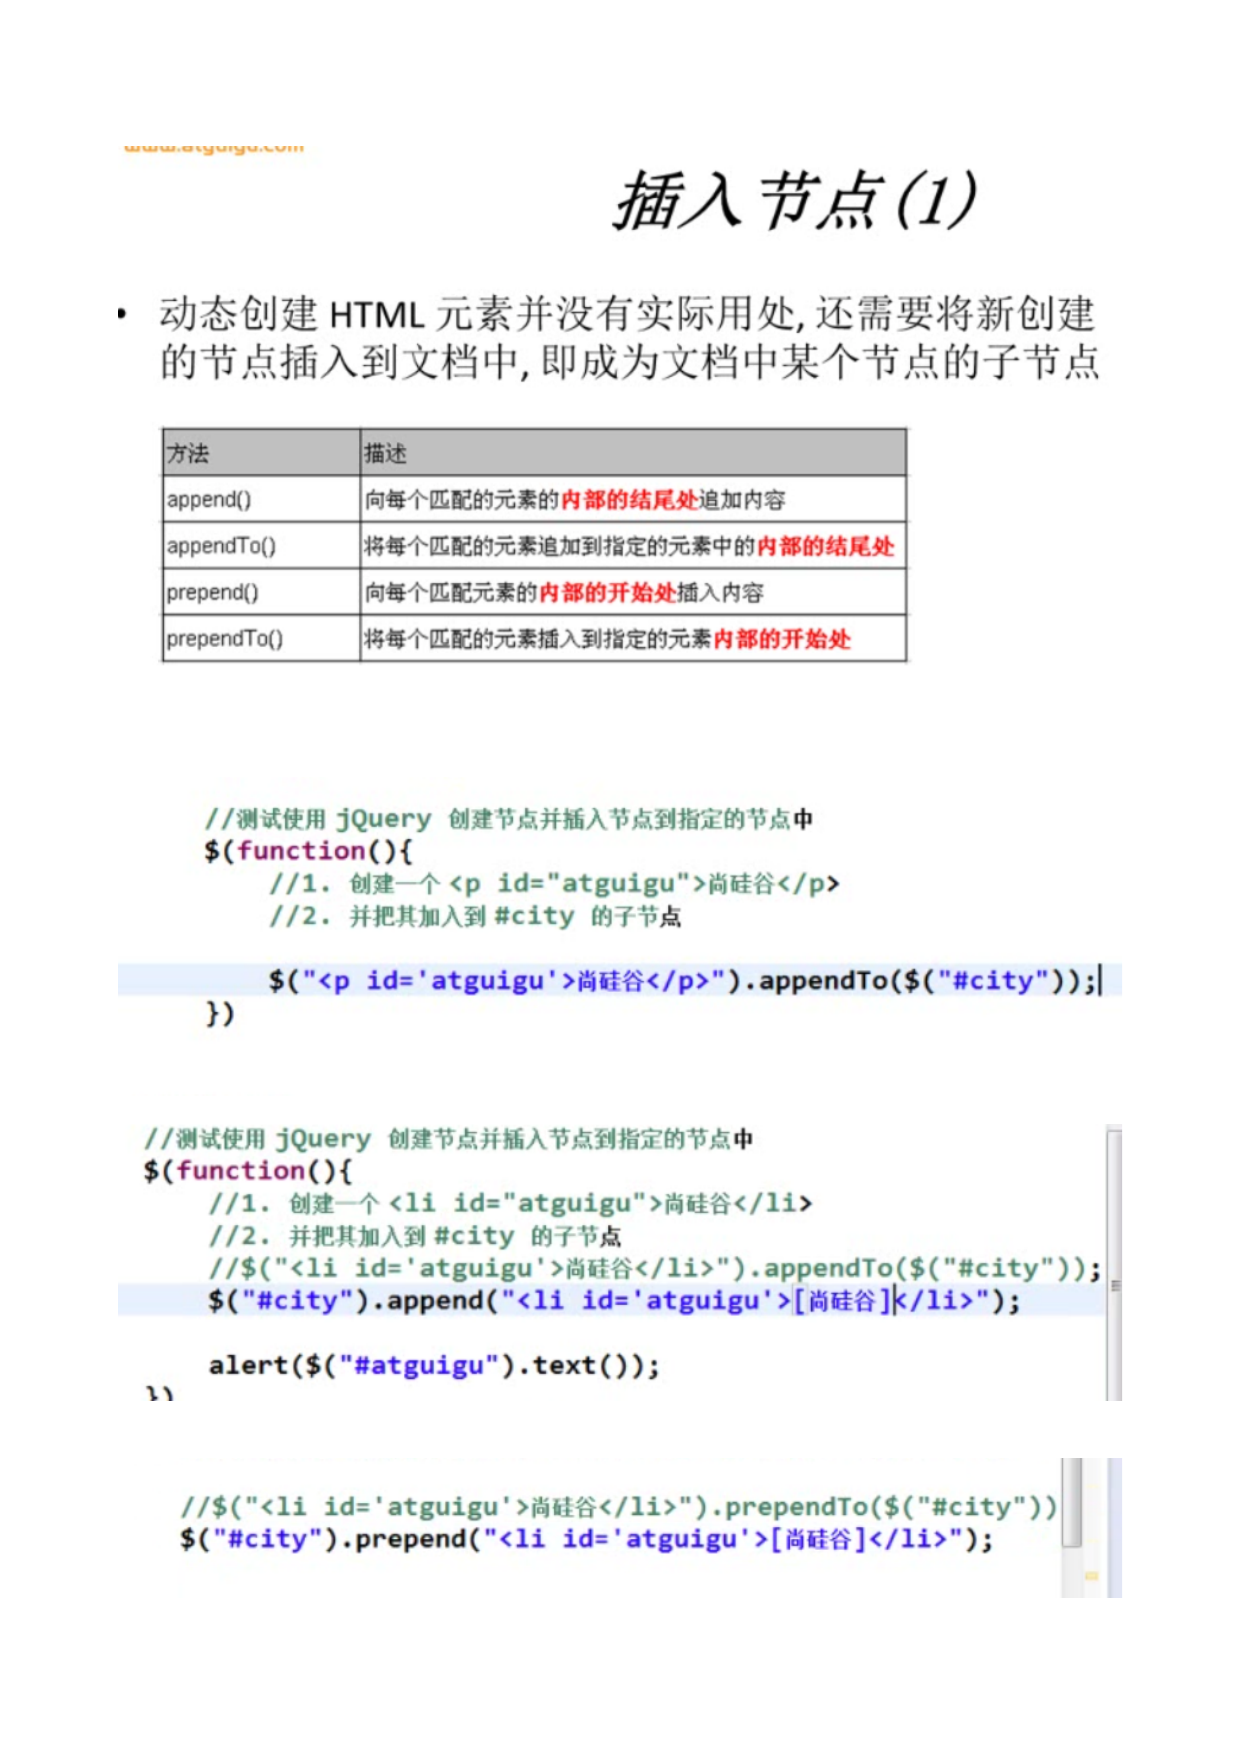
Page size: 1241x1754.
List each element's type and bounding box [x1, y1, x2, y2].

picture [118, 1124, 1123, 1401]
picture [118, 1458, 1123, 1598]
picture [118, 777, 1123, 1096]
picture [118, 146, 1123, 692]
